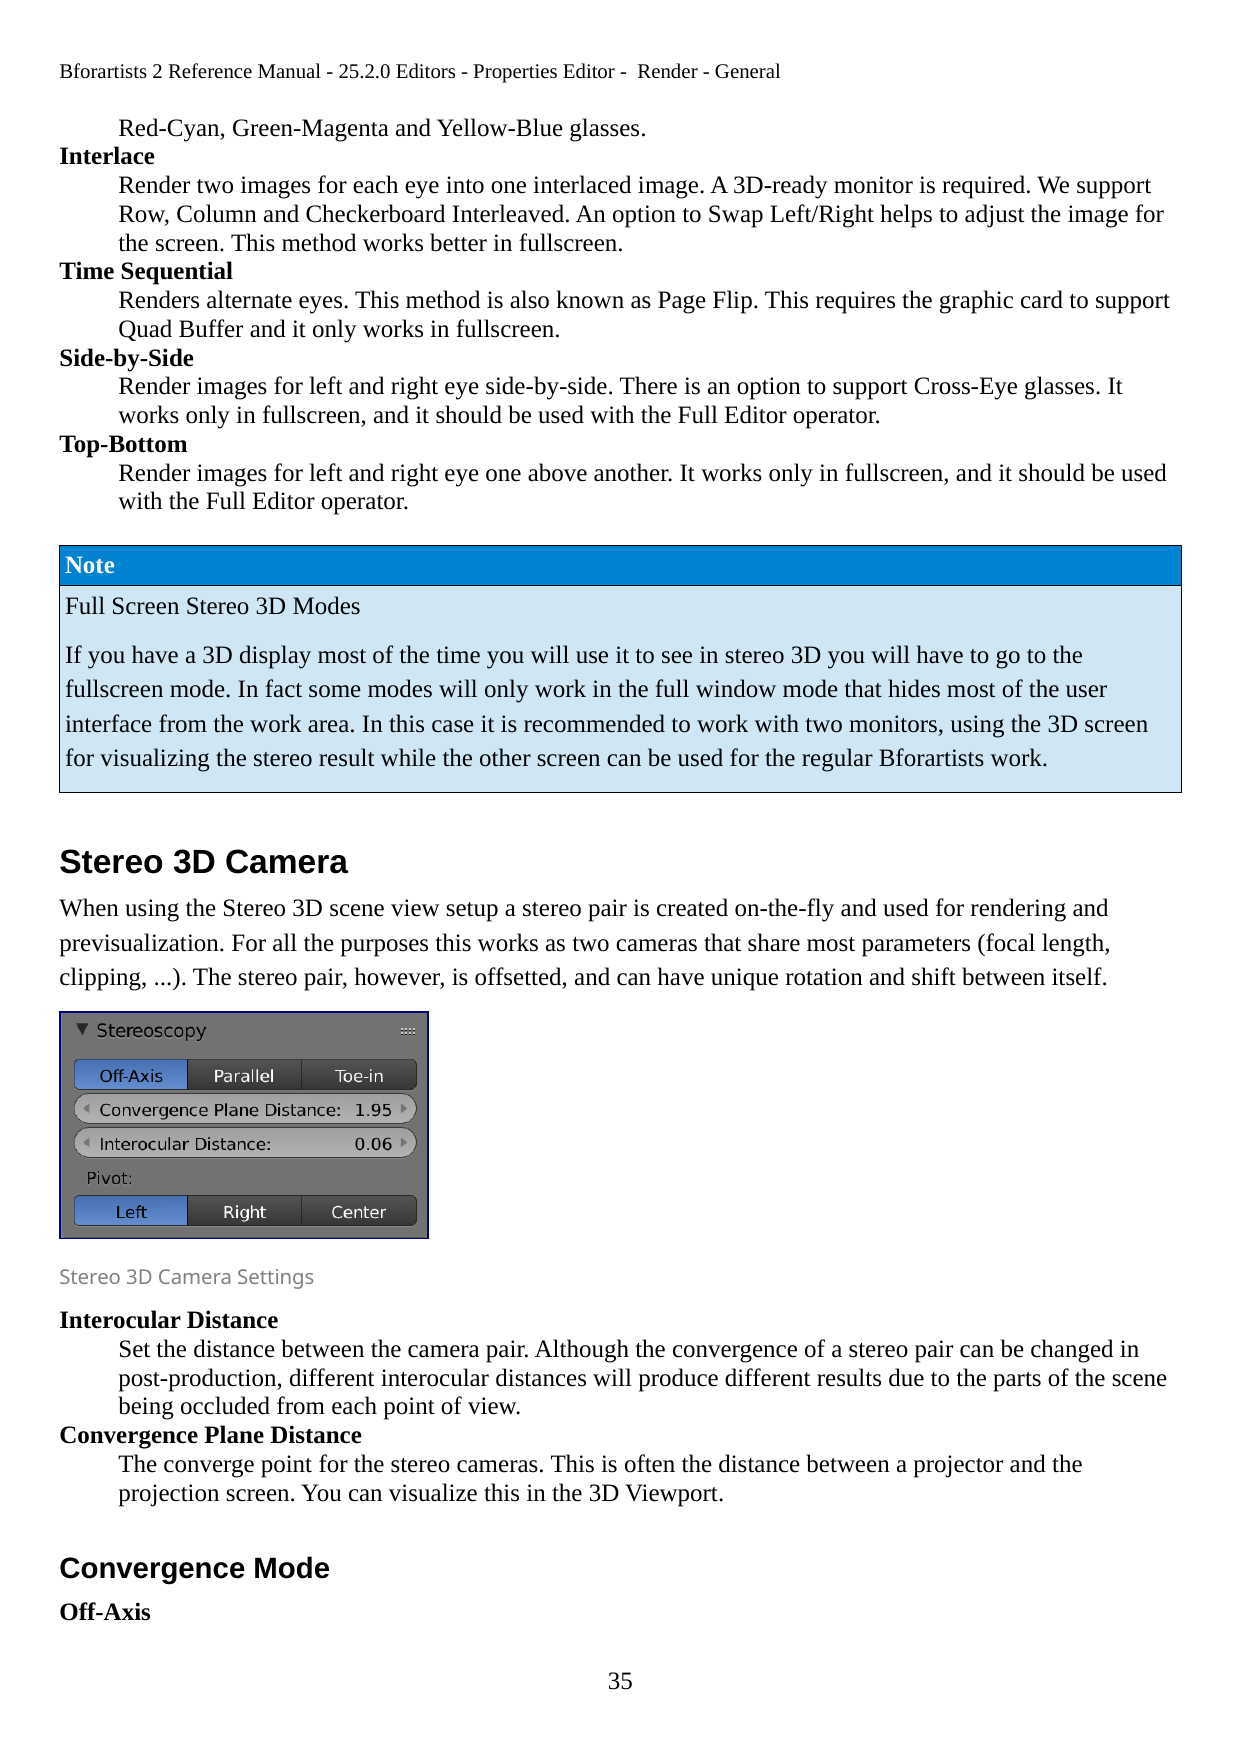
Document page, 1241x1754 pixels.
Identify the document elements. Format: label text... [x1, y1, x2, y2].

list Render images for left and right eye side-by-side. There is an option to support Cross-Eye glasses. It works only in fullscreen, and it should be used with the Full Editor operator. [118, 371, 1181, 429]
subtitle Time Sequential [59, 256, 1181, 285]
subtitle Interlace [59, 141, 1181, 170]
subtitle Stereo 3D Camera [59, 842, 1181, 881]
subtitle Convergence Plane Distance [59, 1420, 1181, 1449]
subtitle Convergence Mode [59, 1551, 1181, 1584]
list Render two images for each eye into one interlaced image. A 3D-ready monitor is required. We support Row, Column and Checkerboard Interleaved. An option to Swap Left/Right helps to adjust the image for the screen. This method works better in fullscreen. [118, 170, 1181, 256]
subtitle Off-Axis [59, 1597, 1181, 1626]
text When using the Stereo 3D scene view setup a stereo pair is created on-the-fly and used for rendering and previsualization. For all the purposes this works as two cameras that share most parameters (focal length, clipping, ...). The stereo pair, however, is offsetted, and can have unique rotation and shift between itself. [59, 893, 1181, 991]
subtitle Top-Bottom [59, 429, 1181, 458]
list Red-Cyan, Green-Magenta and Yellow-Blue glasses. [118, 113, 1181, 141]
list Render images for left and right eye one above another. It works only in fullscreen, and it should be used with the Full Editor operator. [118, 458, 1181, 515]
list Set the distance between the camera pair. Although the convergence of a stereo pair can be changed in post-production, different interocular distances will produce different results due to the parts of the scene being occluded from each point of view. [118, 1334, 1181, 1420]
list Renders alternate eyes. This method is also known as Page Flip. This requires the graphic card to support Quad Buffer and it only works in fullscreen. [118, 285, 1181, 343]
picture [61, 1013, 427, 1238]
table_cell Full Screen Stereo 3D Modes If you have a 3D display most of the time you will use it to see in stereo 3D you will have to go to the fullscreen mode. In fact some modes will only work in the full window mode that hides most of the user interface from the work area. In this case it is recommended to work with two monitors, using the 3D screen for visualizing the stereo result while the other screen can be used for the regular Bforartists work. [60, 586, 1181, 792]
table_header Note [60, 546, 1181, 585]
subtitle Side-by-Side [59, 343, 1181, 371]
subtitle Interocular Distance [59, 1305, 1181, 1334]
text Stereo 3D Camera Settings [59, 1259, 1181, 1291]
list The converge point for the stereo cameras. This is often the distance between a projector and the projection screen. You can visualize this in the 3D Viewport. [118, 1449, 1181, 1506]
